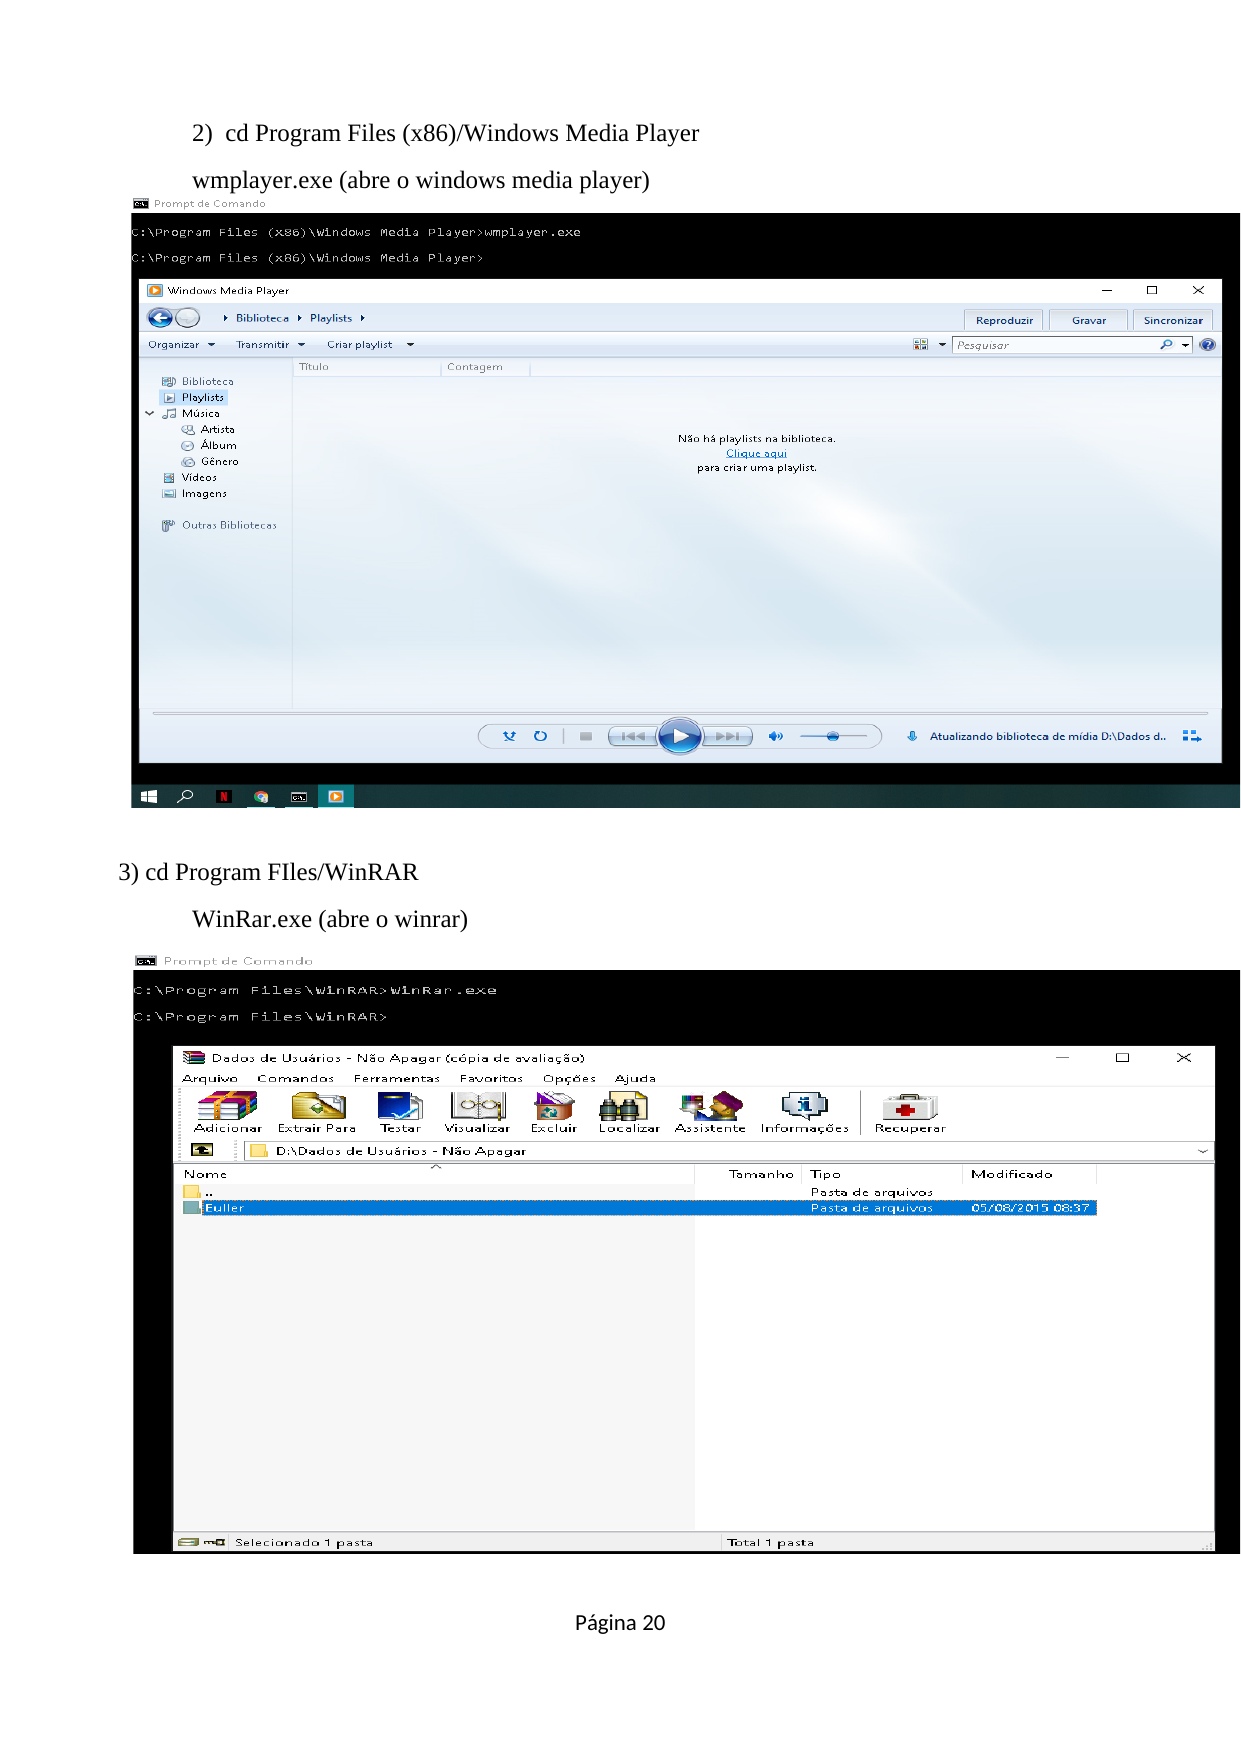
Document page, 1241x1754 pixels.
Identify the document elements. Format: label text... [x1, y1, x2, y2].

text 3) cd Program FIles/WinRAR [118, 857, 1122, 885]
picture [131, 194, 1241, 808]
text 2) cd Program Files (x86)/Windows Media Player [118, 118, 1122, 147]
text wmplayer.exe (abre o windows media player) [118, 166, 1122, 194]
text WinRar.exe (abre o winrar) [118, 904, 1122, 933]
